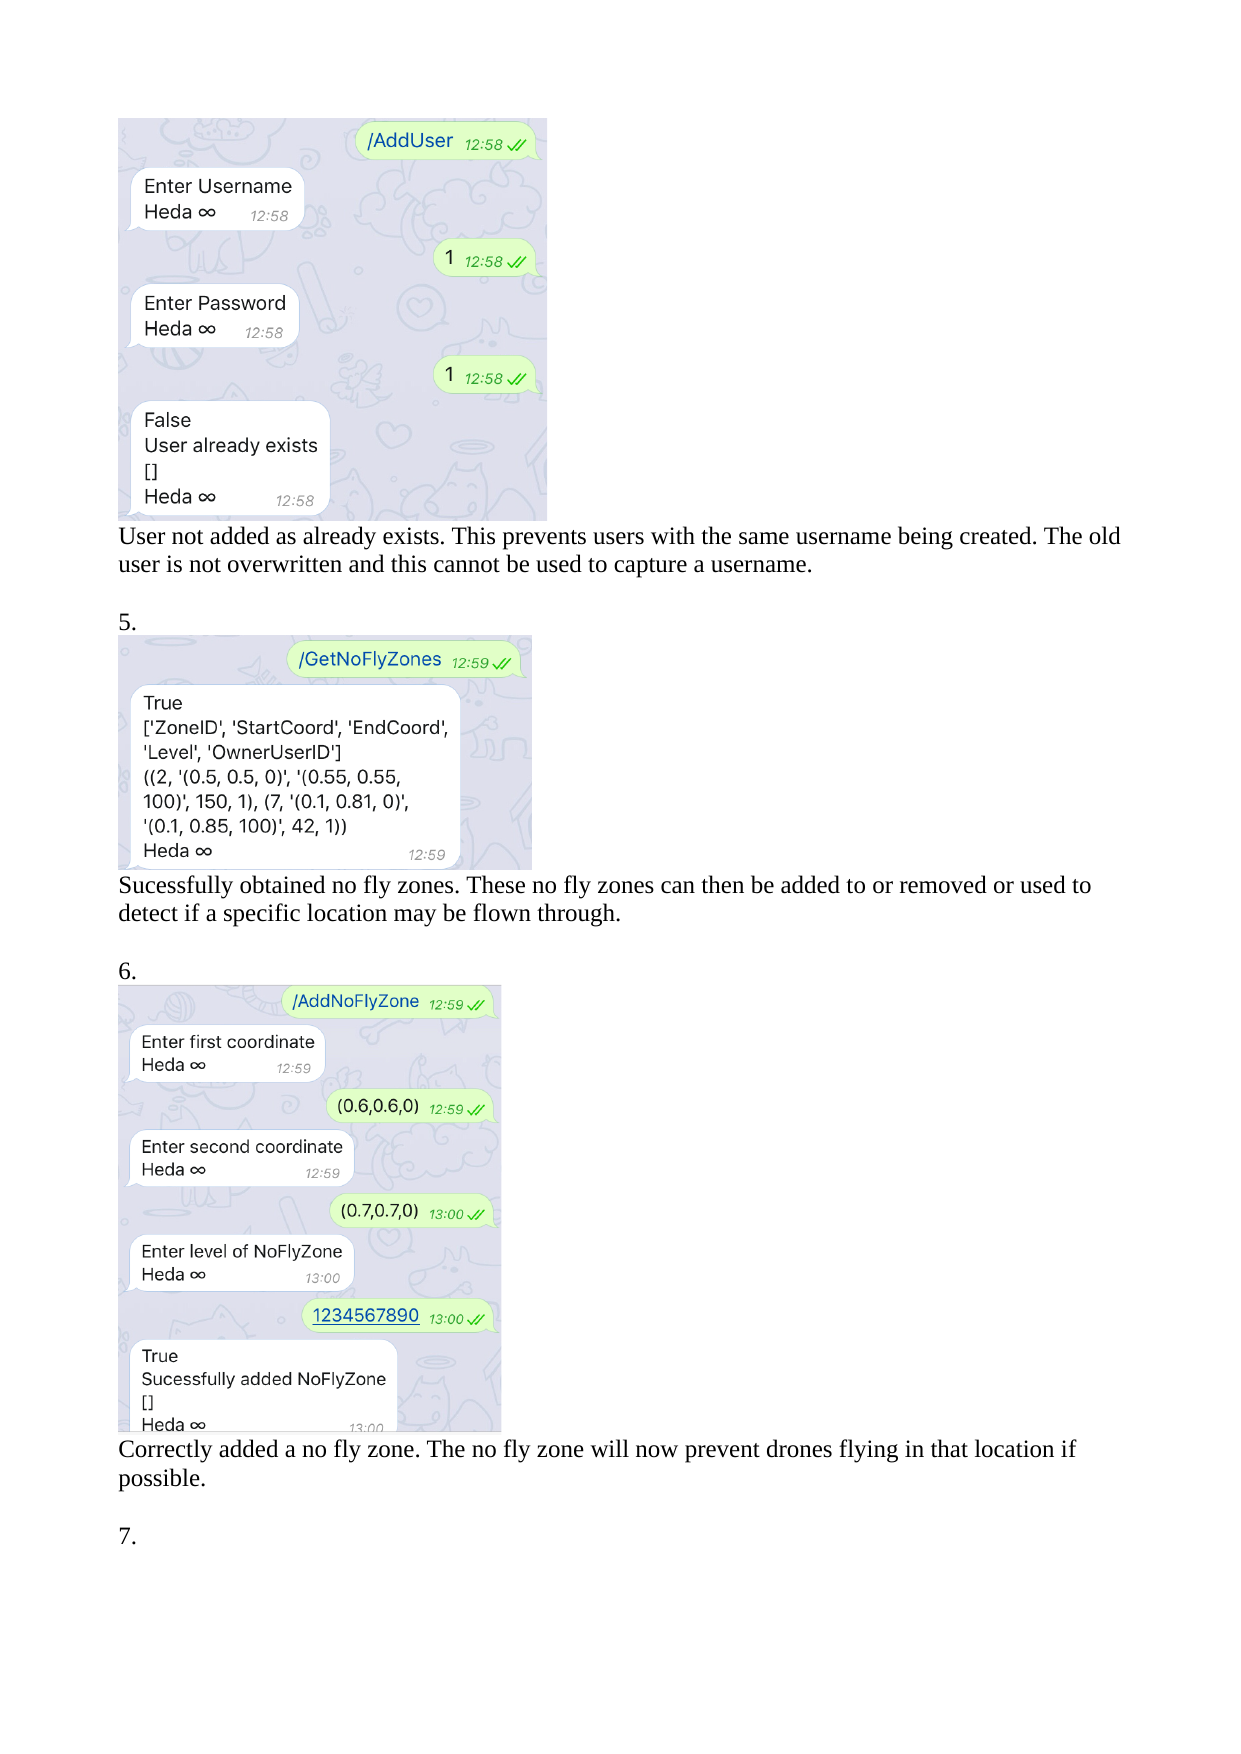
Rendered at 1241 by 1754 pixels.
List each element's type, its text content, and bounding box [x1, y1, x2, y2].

text 7. [118, 1521, 1122, 1549]
text User not added as already exists. This prevents users with the same username being created. The old user is not overwritten and this cannot be used to capture a username. [118, 118, 1122, 578]
picture [118, 984, 502, 1435]
picture [118, 118, 548, 521]
text 5. [118, 607, 1122, 636]
text Sucessfully obtained no fly zones. These no fly zones can then be added to or removed or used to detect if a specific location may be flown through. [118, 636, 1122, 927]
text 6. [118, 956, 1122, 985]
text Correctly added a no fly zone. The no fly zone will now prevent drones flying in that location if possible. [118, 985, 1122, 1492]
picture [118, 635, 531, 870]
